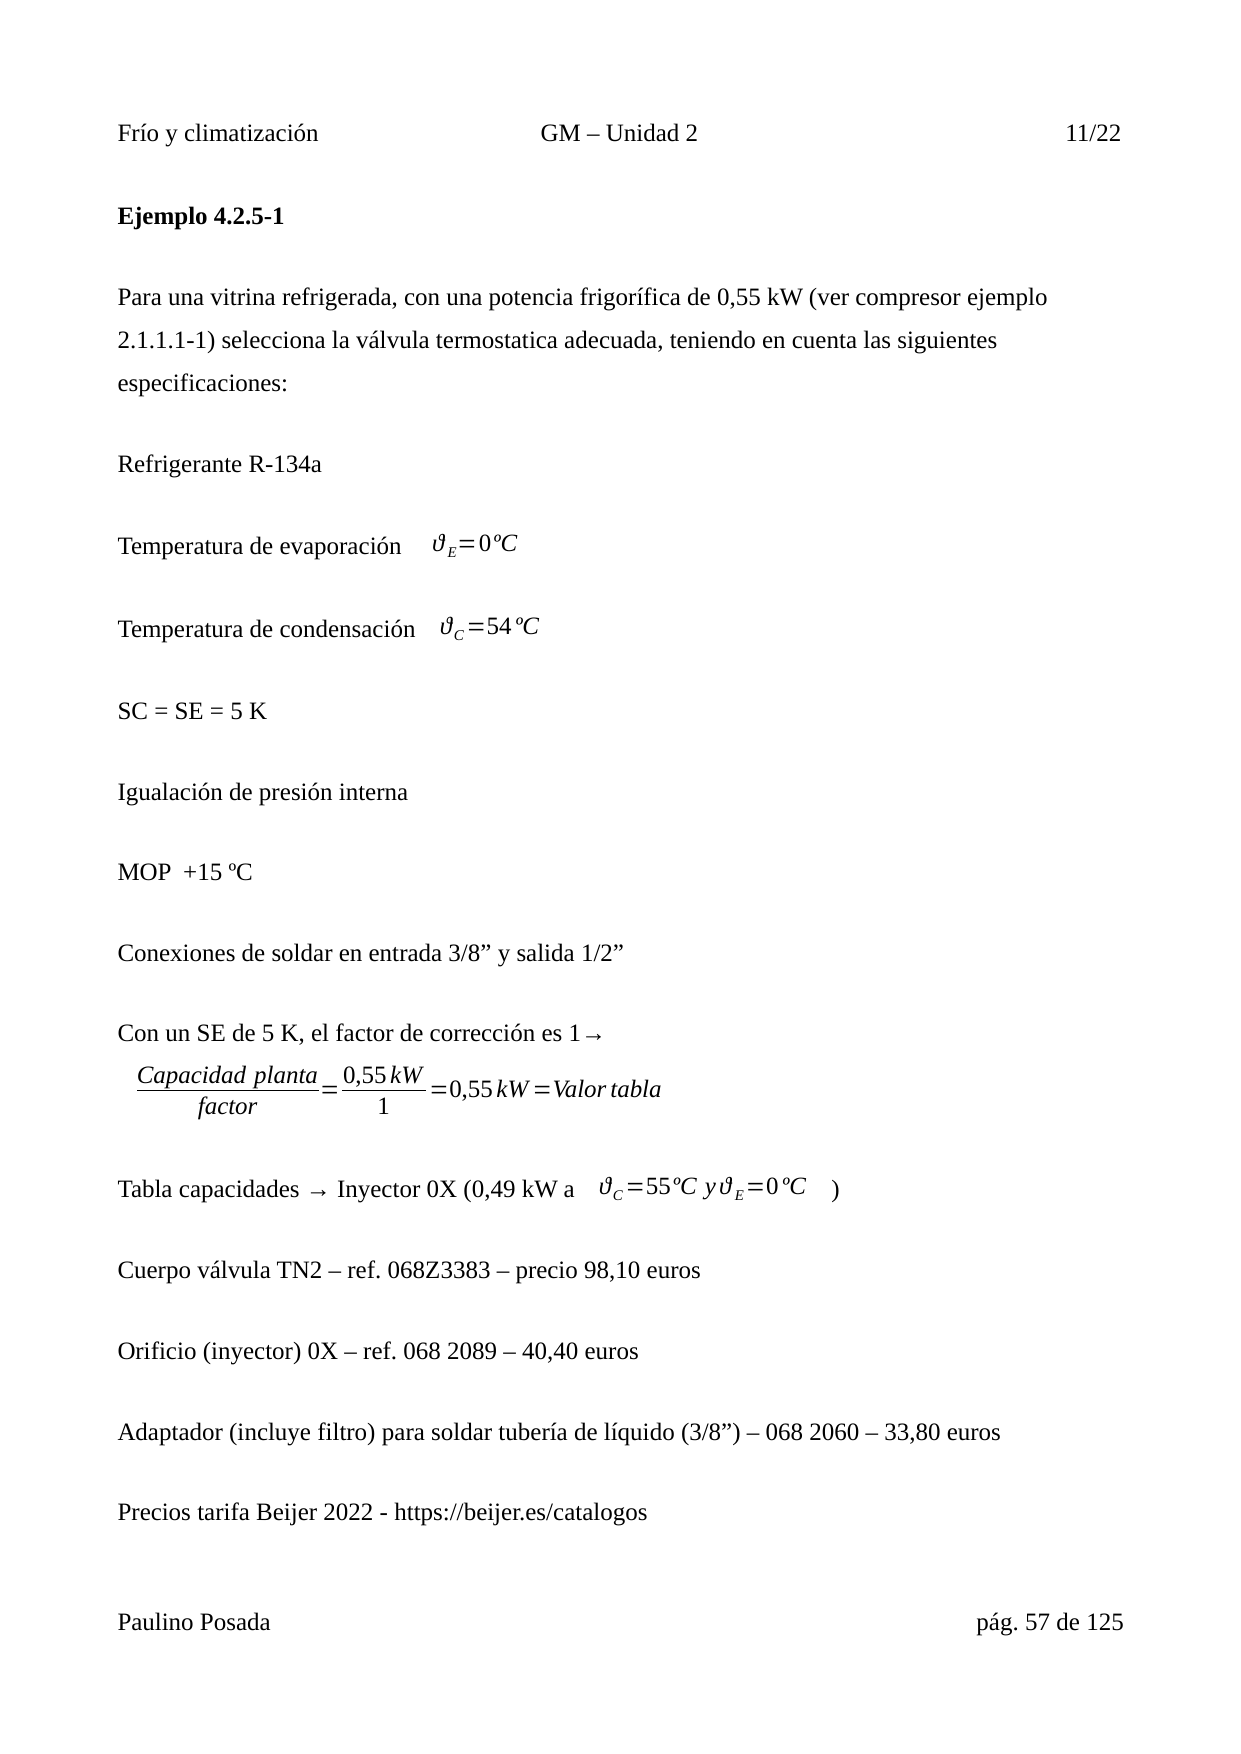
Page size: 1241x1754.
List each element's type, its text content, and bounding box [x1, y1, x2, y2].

text Igualación de presión interna [117, 777, 1123, 805]
text Adaptador (incluye filtro) para soldar tubería de líquido (3/8”) – 068 2060 – 33,80 euros [117, 1417, 1123, 1446]
text Precios tarifa Beijer 2022 - https://beijer.es/catalogos [117, 1497, 1123, 1526]
text Tabla capacidades → Inyector 0X (0,49 kW a ) [117, 1172, 1123, 1204]
text Temperatura de condensación [117, 613, 1123, 644]
text Con un SE de 5 K, el factor de corrección es 1→ [117, 1018, 1123, 1121]
text SC = SE = 5 K [117, 696, 1123, 725]
text Temperatura de evaporación [117, 529, 1123, 561]
text MOP +15 ºC [117, 857, 1123, 886]
text Orificio (inyector) 0X – ref. 068 2089 – 40,40 euros [117, 1336, 1123, 1365]
text Cuerpo válvula TN2 – ref. 068Z3383 – precio 98,10 euros [117, 1256, 1123, 1284]
text Ejemplo 4.2.5-1 [117, 201, 1123, 230]
text Conexiones de soldar en entrada 3/8” y salida 1/2” [117, 938, 1123, 967]
text Refrigerante R-134a [117, 449, 1123, 478]
text Para una vitrina refrigerada, con una potencia frigorífica de 0,55 kW (ver compresor ejemplo 2.1.1.1-1) selecciona la válvula termostatica adecuada, teniendo en cuenta las siguientes especificaciones: [117, 282, 1123, 397]
